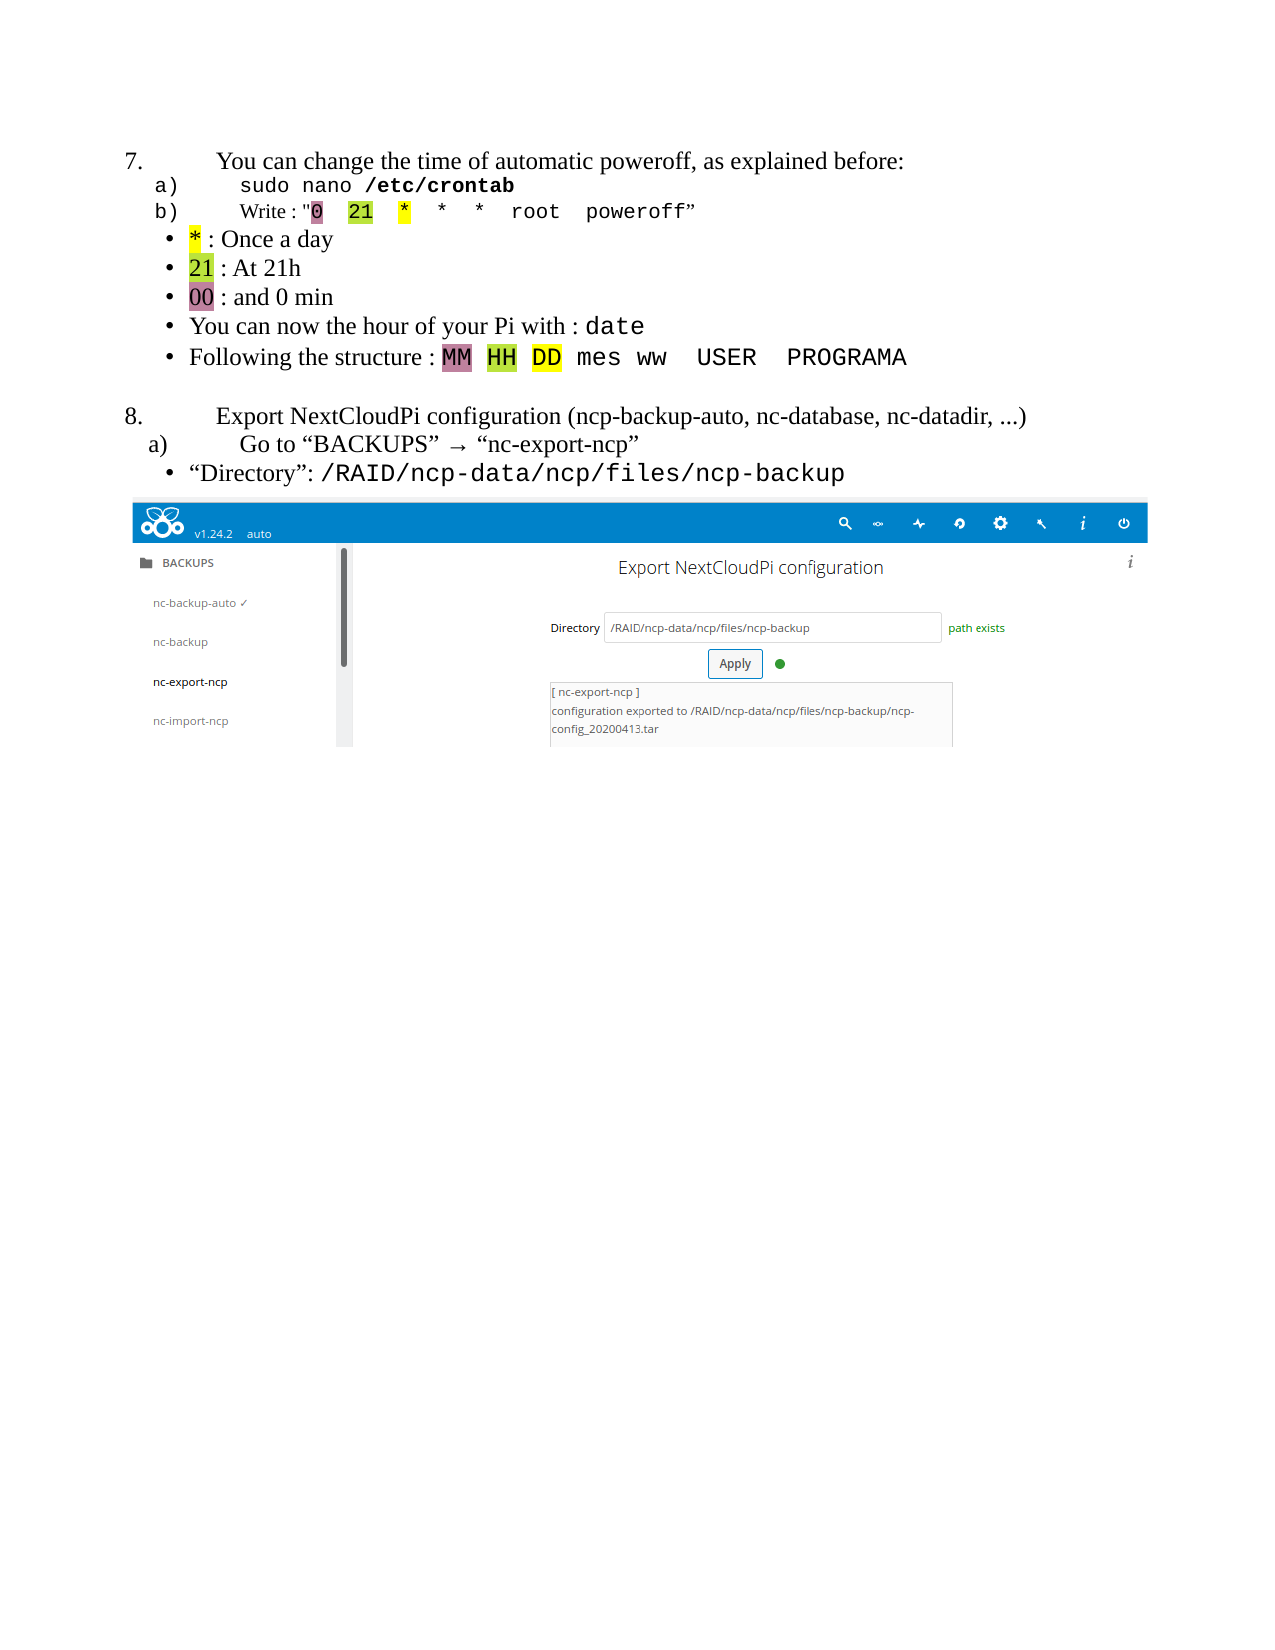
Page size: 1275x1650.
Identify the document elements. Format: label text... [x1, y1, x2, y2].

list 21 : At 21h [165, 253, 1157, 282]
list Write : "0 21 * * * root poweroff” [142, 199, 1157, 224]
list “Directory”: /RAID/ncp-data/ncp/files/ncp-backup [165, 458, 1157, 489]
list Following the structure : MM HH DD mes ww USER PROGRAMA [165, 342, 1157, 372]
list You can change the time of automatic poweroff, as explained before: [118, 146, 1157, 175]
list 00 : and 0 min [165, 282, 1157, 311]
list Export NextCloudPi configuration (ncp-backup-auto, nc-database, nc-datadir, ...) [118, 401, 1157, 429]
list You can now the hour of your Pi with : date [165, 311, 1157, 342]
list sudo nano /etc/crontab [142, 175, 1157, 199]
list * : Once a day [165, 224, 1157, 253]
picture [132, 497, 1148, 747]
list Go to “BACKUPS” → “nc-export-ncp” [142, 429, 1157, 458]
